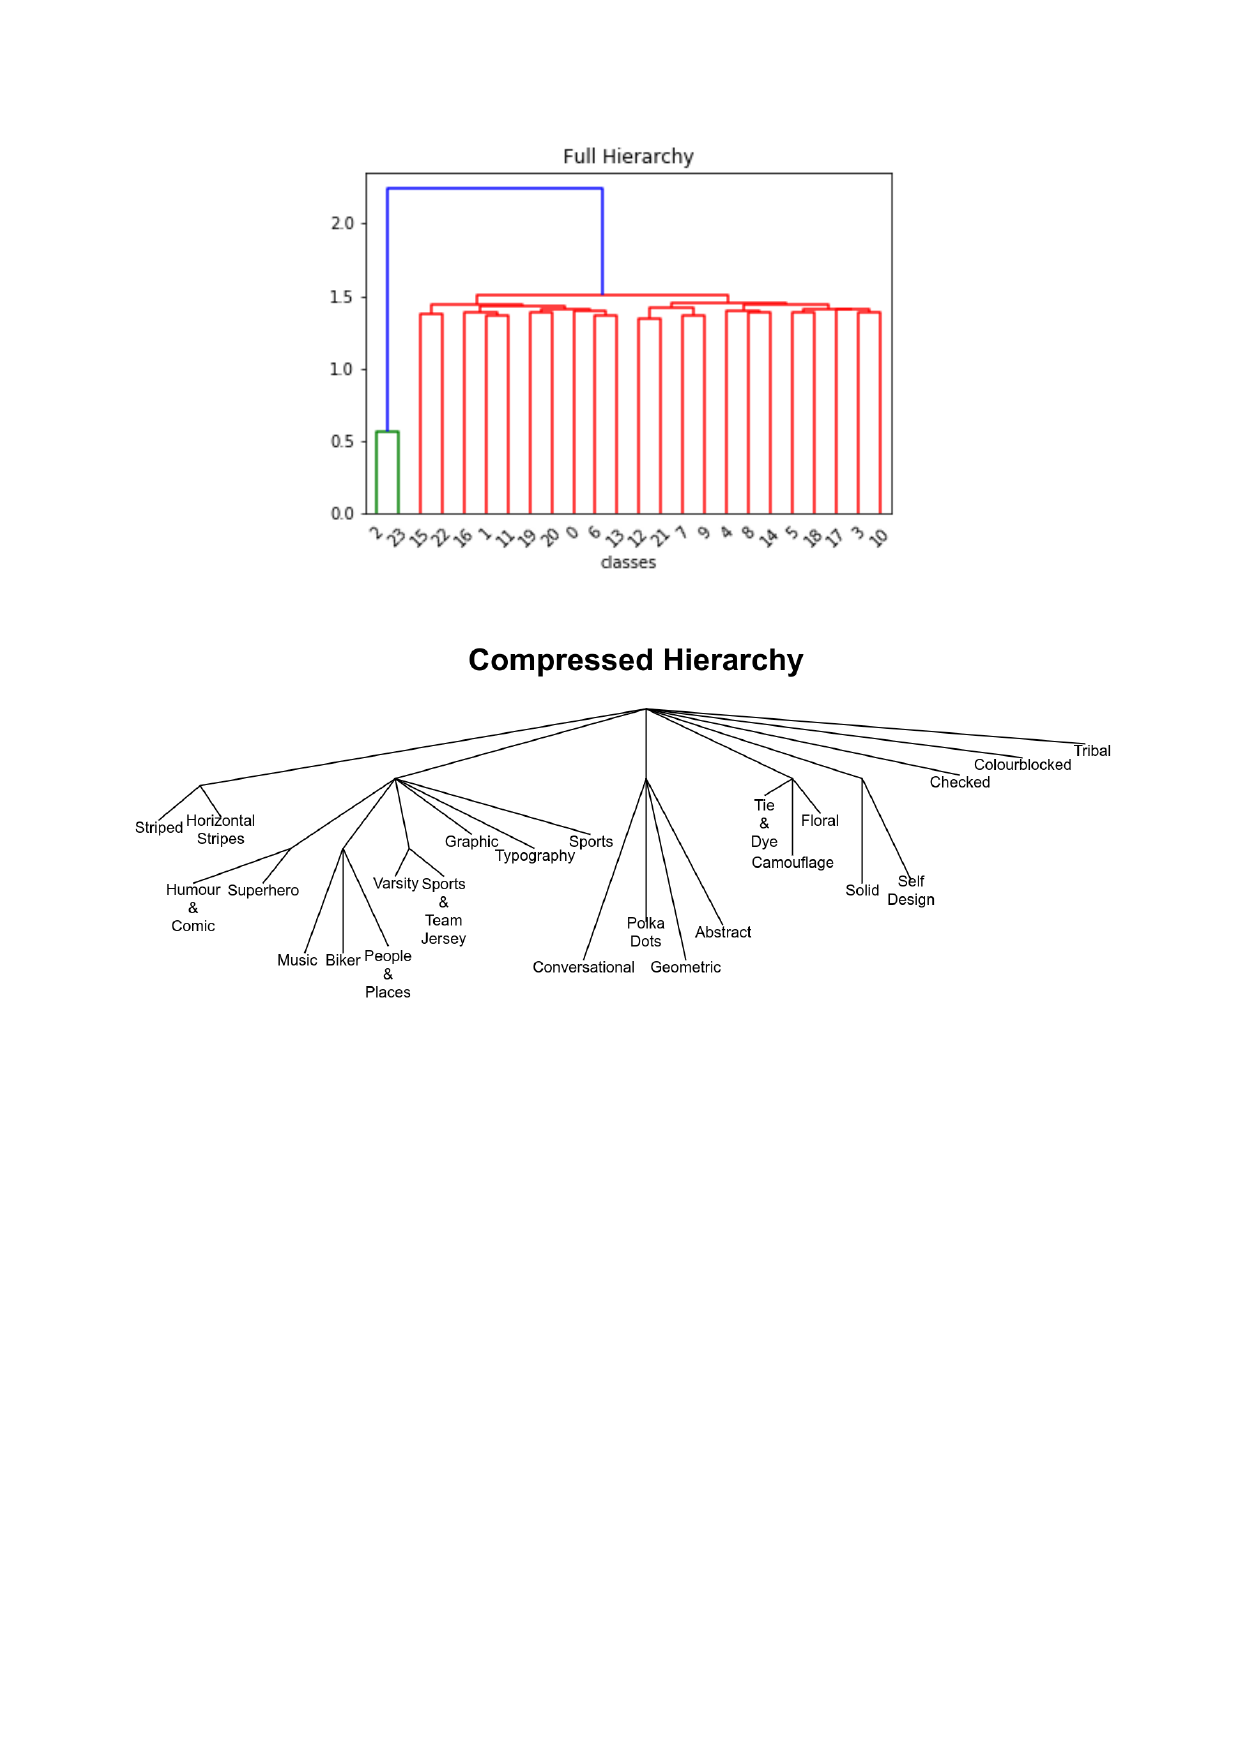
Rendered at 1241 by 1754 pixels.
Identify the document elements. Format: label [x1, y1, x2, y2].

picture [281, 118, 959, 570]
picture [120, 607, 1125, 1016]
